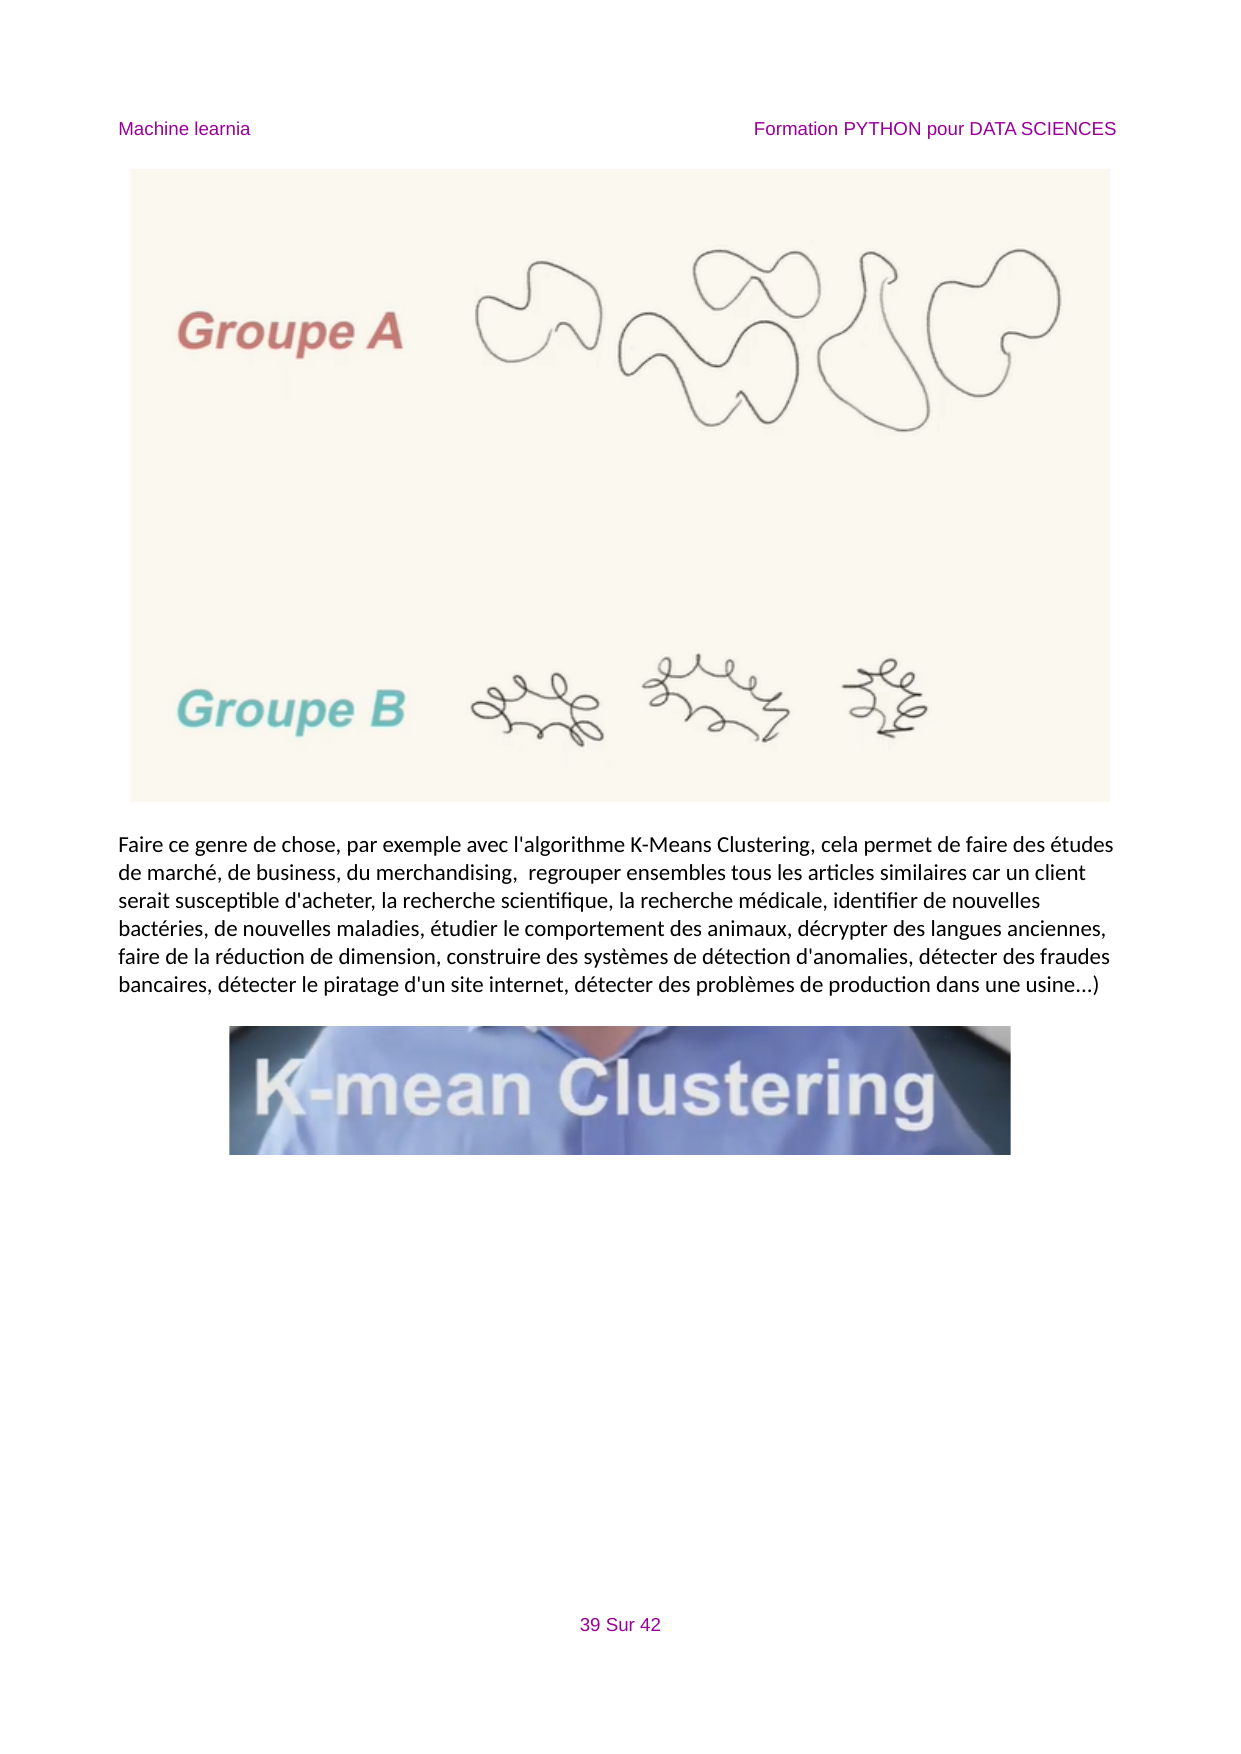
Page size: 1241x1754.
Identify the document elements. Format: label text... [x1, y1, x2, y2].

picture [229, 1026, 1011, 1155]
text Faire ce genre de chose, par exemple avec l'algorithme K-Means Clustering, cela permet de faire des études de marché, de business, du merchandising, regrouper ensembles tous les articles similaires car un client serait susceptible d'acheter, la recherche scientifique, la recherche médicale, identifier de nouvelles bactéries, de nouvelles maladies, étudier le comportement des animaux, décrypter des langues anciennes, faire de la réduction de dimension, construire des systèmes de détection d'anomalies, détecter des fraudes bancaires, détecter le piratage d'un site internet, détecter des problèmes de production dans une usine...) [118, 830, 1122, 998]
picture [130, 169, 1110, 802]
